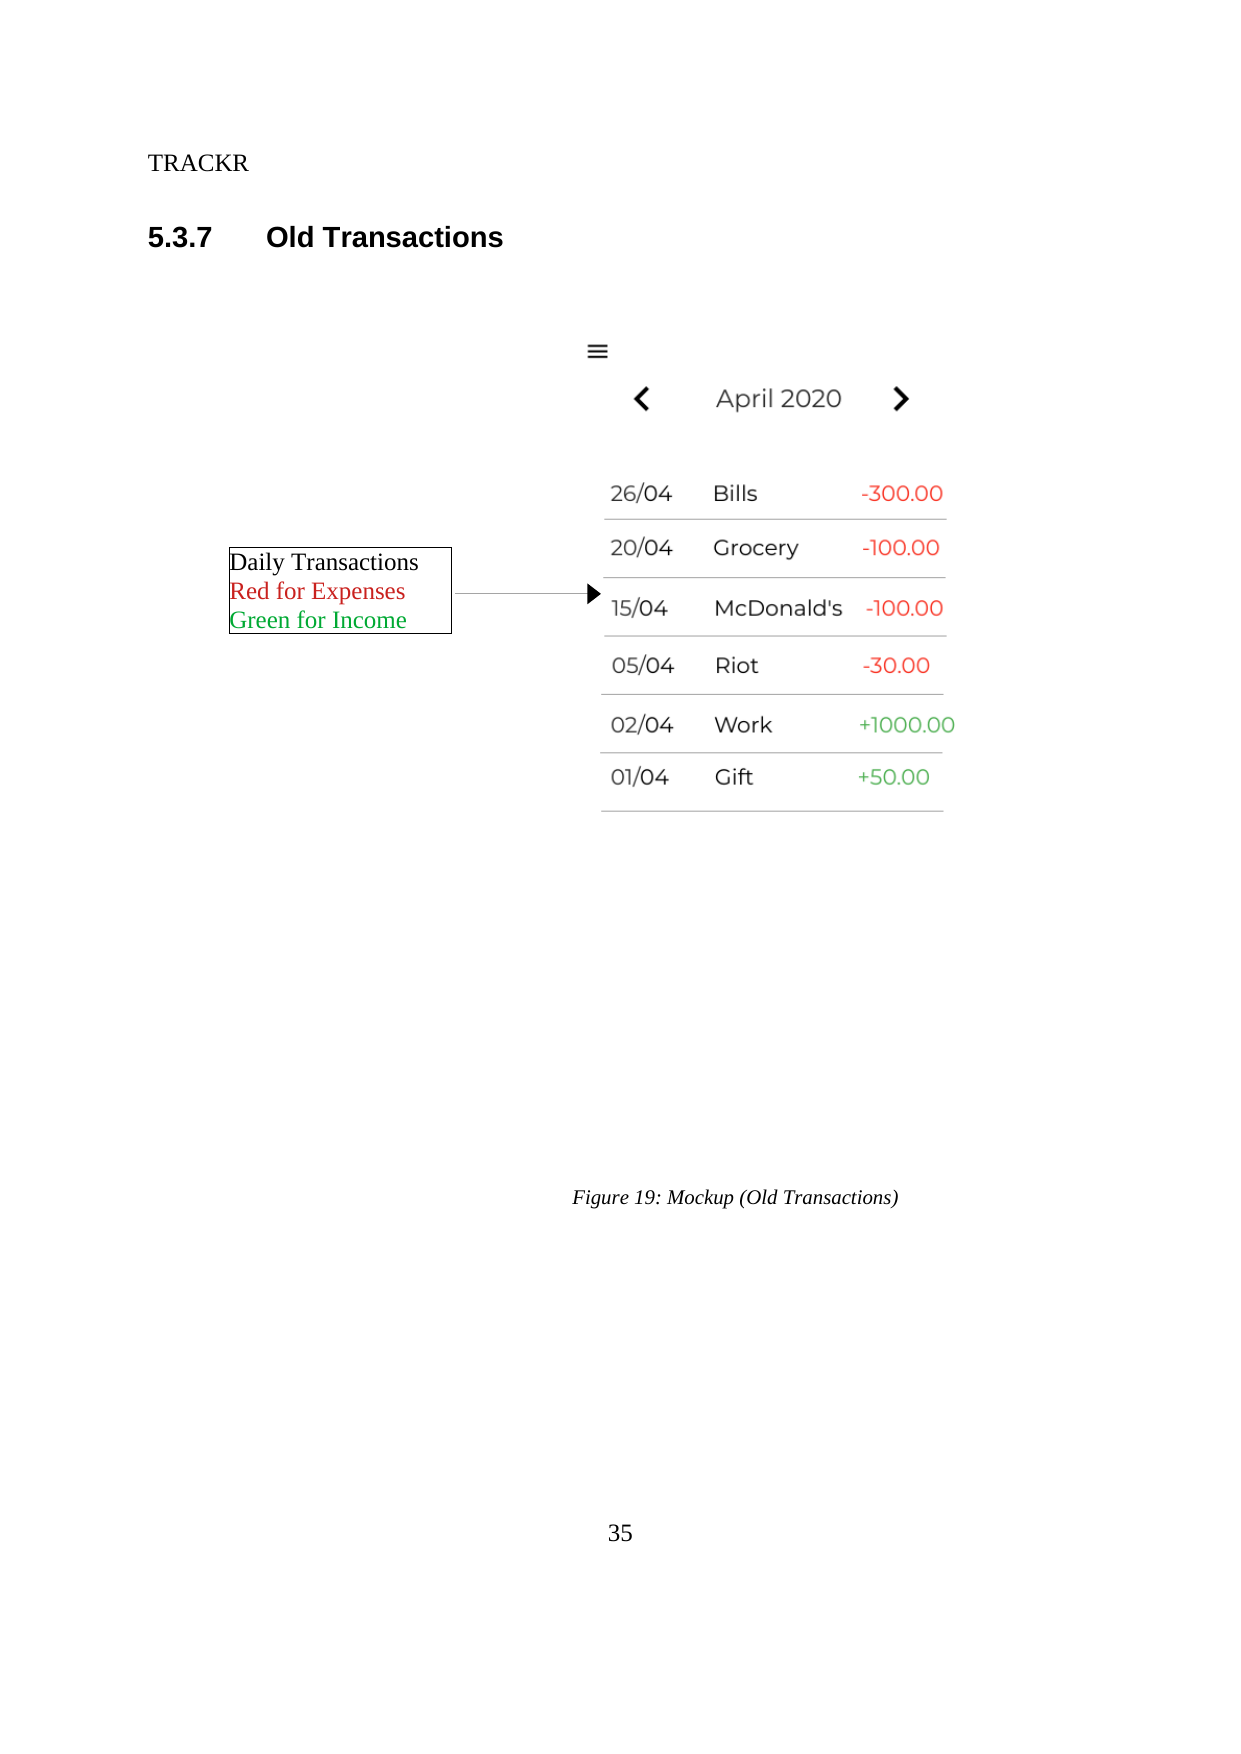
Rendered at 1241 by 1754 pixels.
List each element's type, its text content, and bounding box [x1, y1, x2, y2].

picture [572, 305, 979, 1185]
subtitle Old Transactions [148, 220, 1093, 254]
text Figure 19: Mockup (Old Transactions) [572, 1185, 978, 1209]
